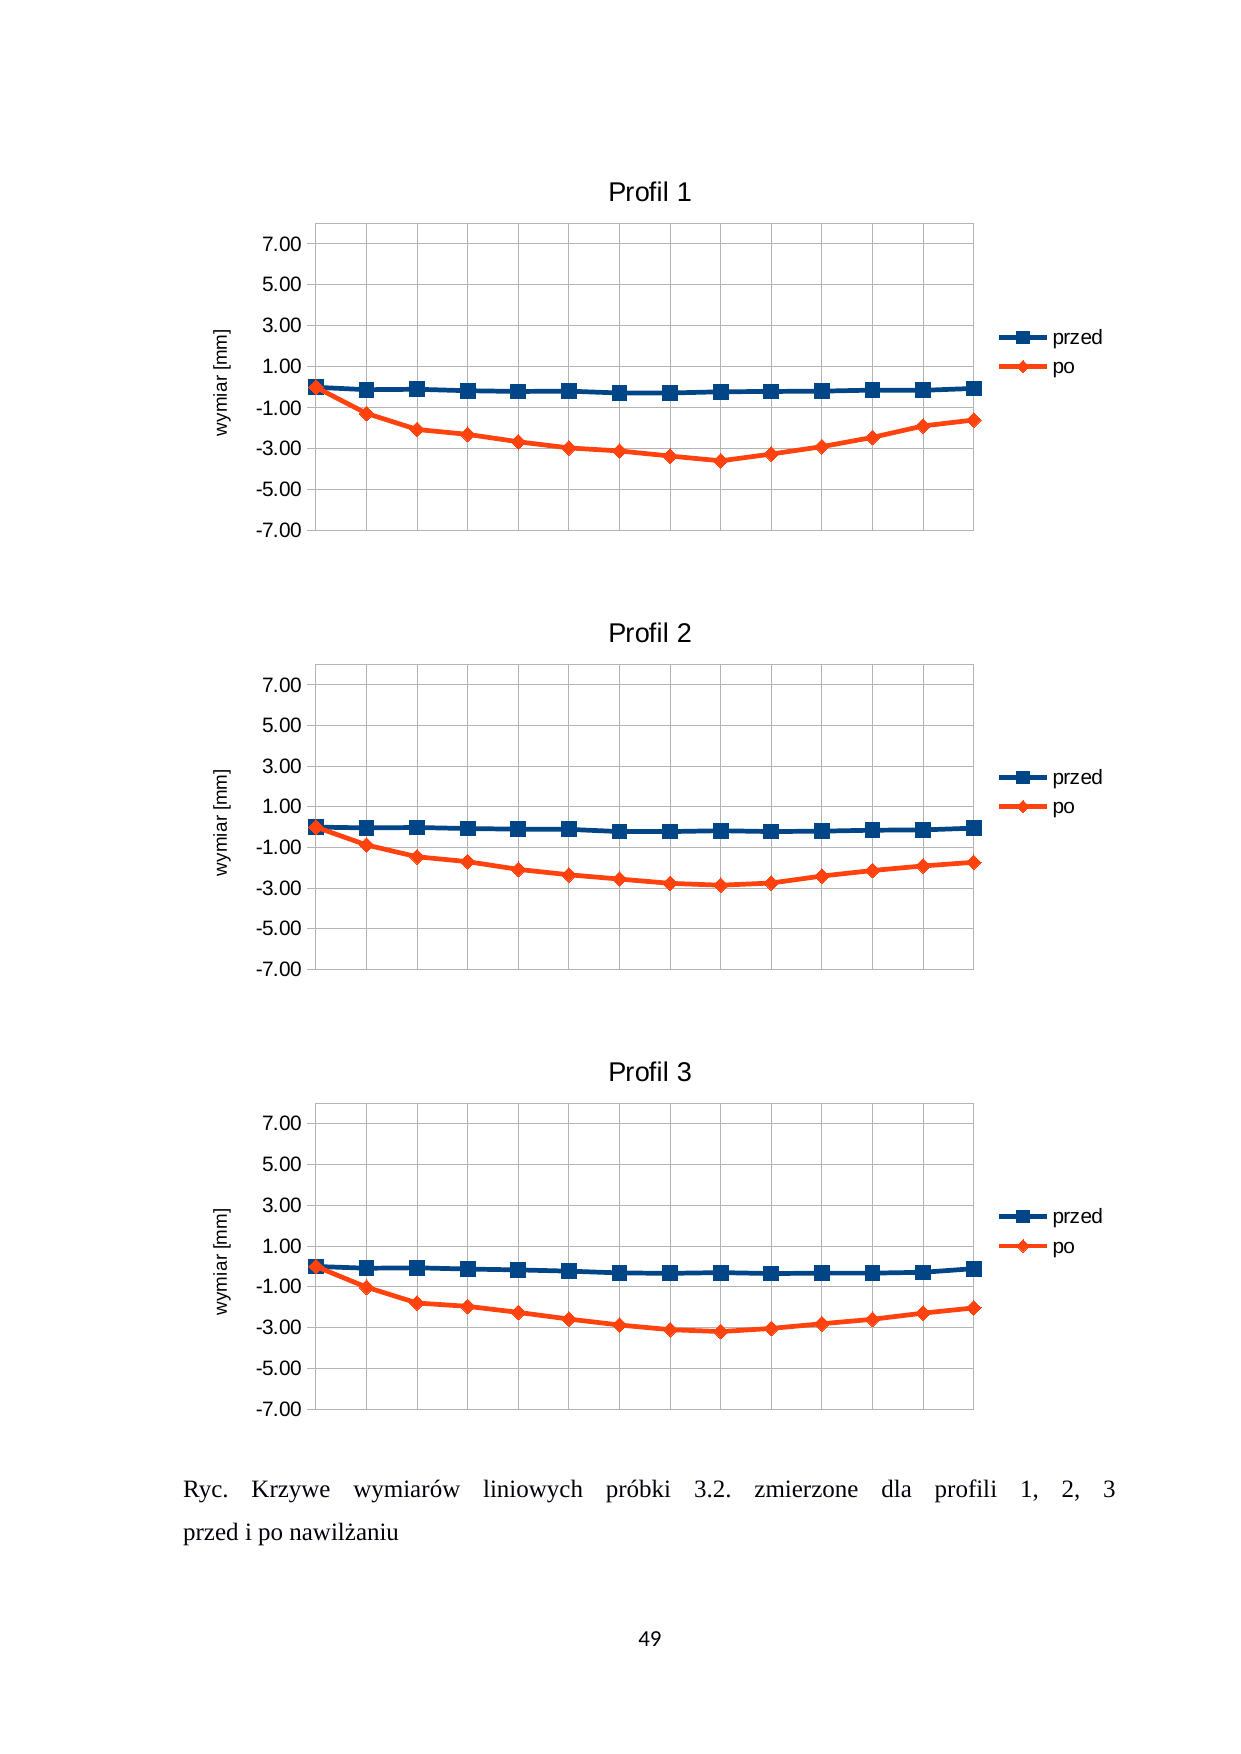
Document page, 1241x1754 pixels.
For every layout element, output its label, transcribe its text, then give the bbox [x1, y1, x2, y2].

table_header [177, 148, 1122, 153]
table_cell [177, 1028, 1122, 1033]
table_header [177, 551, 1122, 589]
table_cell [177, 589, 1122, 595]
table_cell Ryc. Krzywe wymiarów liniowych próbki 3.2. zmierzone dla profili 1, 2, 3 przed i po nawilżaniu [177, 1468, 1122, 1572]
table_cell [177, 989, 1122, 1028]
table_cell [177, 1429, 1122, 1468]
